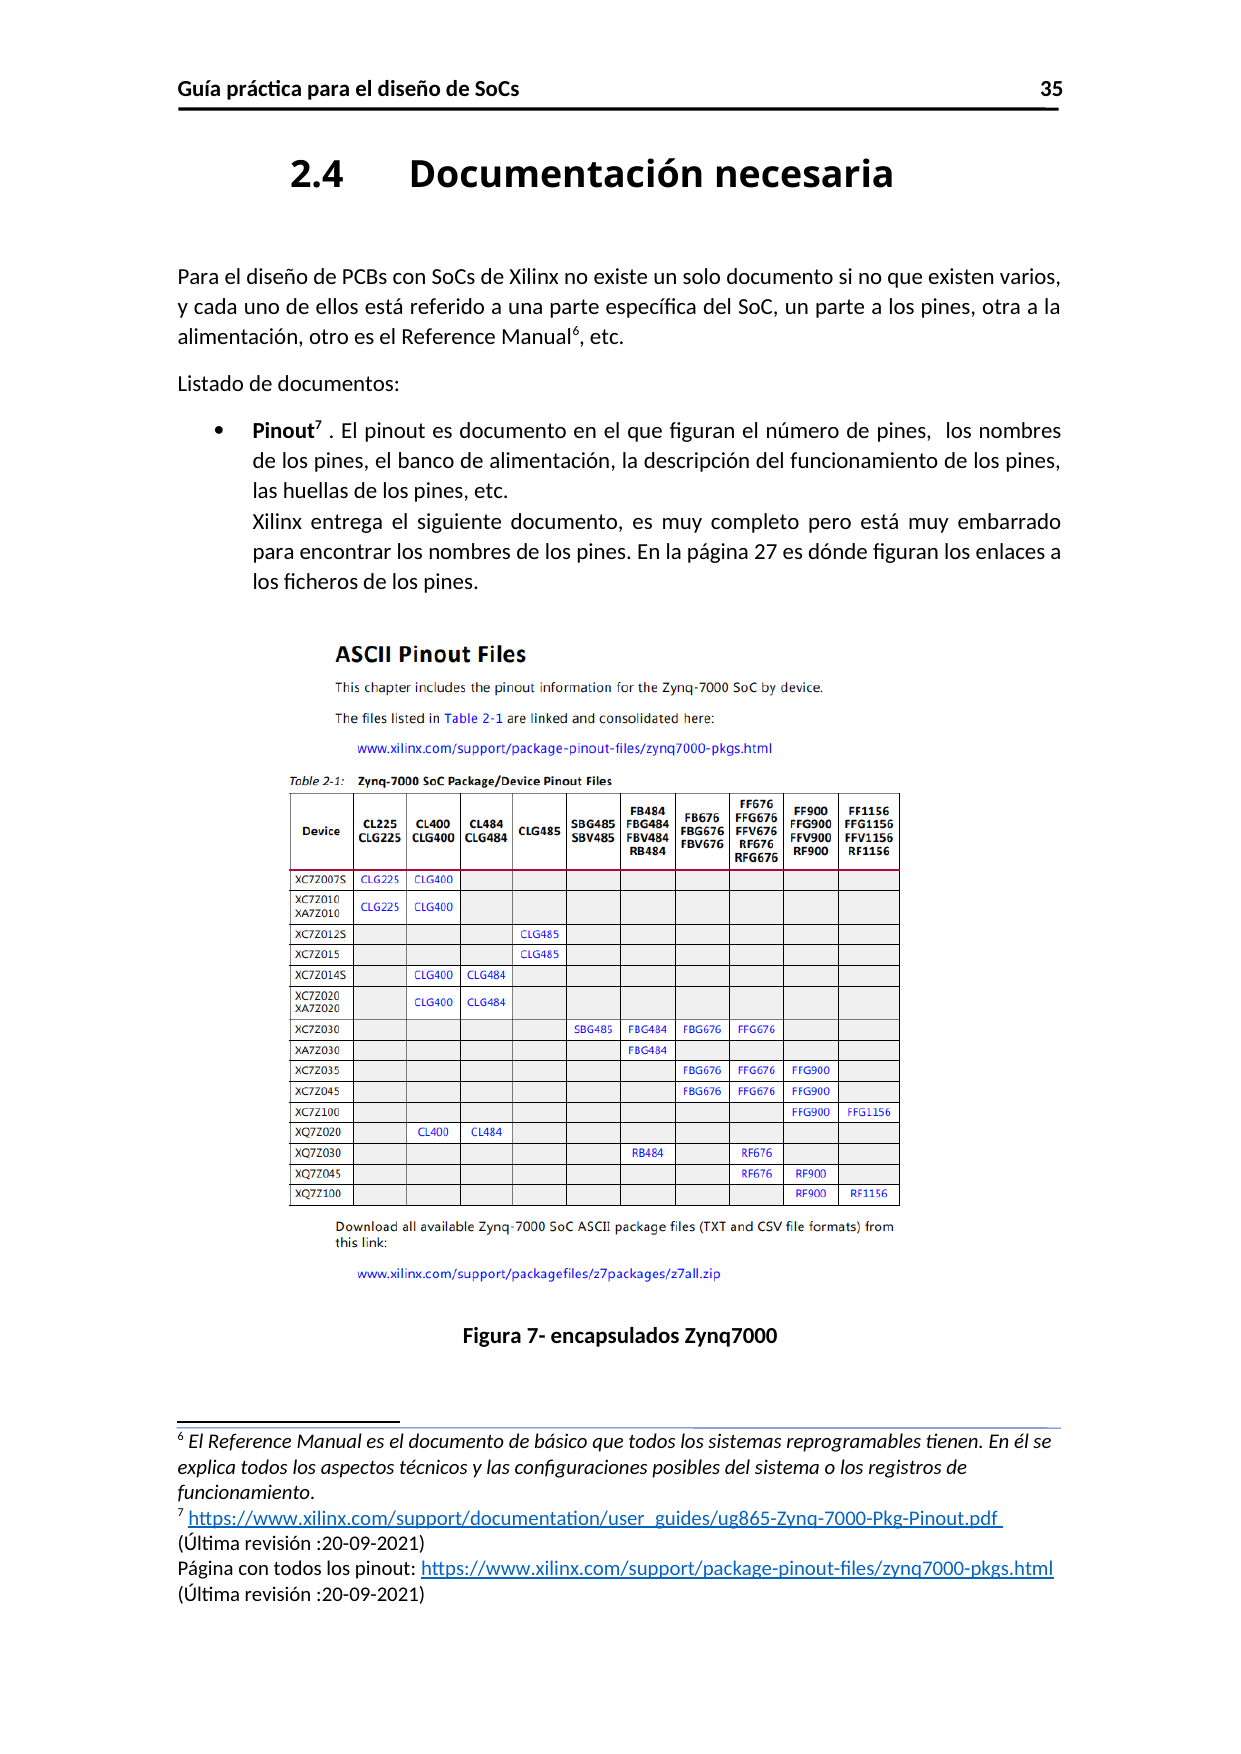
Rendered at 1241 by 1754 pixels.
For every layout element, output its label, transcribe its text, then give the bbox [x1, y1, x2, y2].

text Para el diseño de PCBs con SoCs de Xilinx no existe un solo documento si no que existen varios, y cada uno de ellos está referido a una parte específica del SoC, un parte a los pines, otra a la alimentación, otro es el Reference Manual, etc. [177, 262, 1063, 351]
list Xilinx entrega el siguiente documento, es muy completo pero está muy embarrado para encontrar los nombres de los pines. En la página 27 es dónde figuran los enlaces a los ficheros de los pines. [252, 507, 1063, 595]
text El Reference Manual es el documento de básico que todos los sistemas reprogramables tienen. En él se explica todos los aspectos técnicos y las configuraciones posibles del sistema o los registros de funcionamiento. [177, 1428, 1063, 1505]
list Pinout . El pinout es documento en el que figuran el número de pines, los nombres de los pines, el banco de alimentación, la descripción del funcionamiento de los pines, las huellas de los pines, etc. [215, 416, 1063, 505]
list https://www.xilinx.com/support/documentation/user_guides/ug865-Zynq-7000-Pkg-Pinout.pdf (Última revisión :20-09-2021) [177, 1505, 1063, 1556]
text Listado de documentos: [177, 369, 1063, 397]
list Página con todos los pinout: https://www.xilinx.com/support/package-pinout-files/zynq7000-pkgs.html (Última revisión :20-09-2021) [177, 1556, 1063, 1606]
subtitle 2.4 Documentación necesaria [290, 148, 1063, 199]
text Figura 7- encapsulados Zynq7000 [177, 1321, 1063, 1349]
picture [252, 627, 946, 1295]
